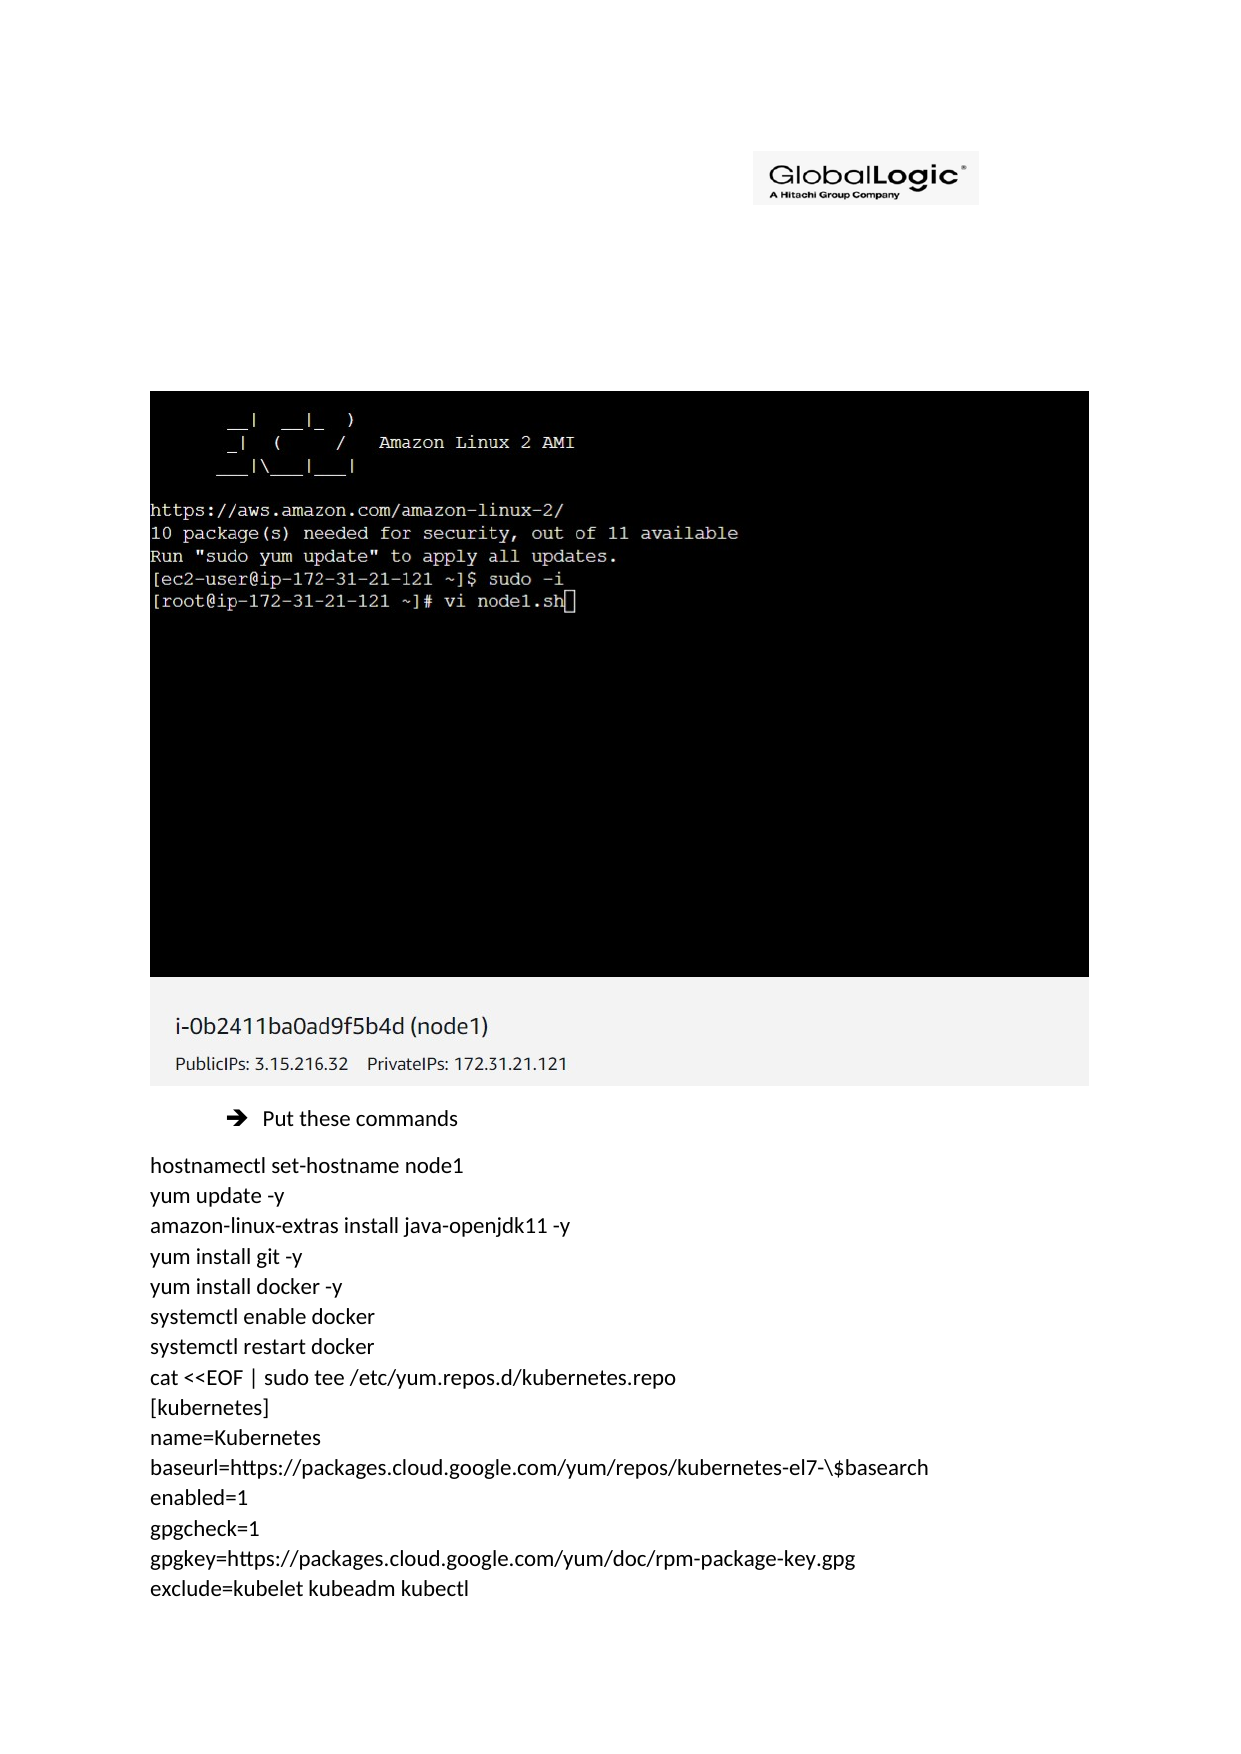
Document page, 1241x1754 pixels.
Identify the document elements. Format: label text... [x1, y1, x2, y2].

picture [150, 391, 1089, 1086]
text baseurl=https://packages.cloud.google.com/yum/repos/kubernetes-el7-\$basearch [150, 1453, 1090, 1481]
text systemctl restart docker [150, 1332, 1090, 1361]
text cat <<EOF | sudo tee /etc/yum.repos.d/kubernetes.repo [150, 1363, 1090, 1391]
text [kubernetes] [150, 1393, 1090, 1421]
text yum update -y [150, 1181, 1090, 1209]
text gpgkey=https://packages.cloud.google.com/yum/doc/rpm-package-key.gpg [150, 1544, 1090, 1572]
text yum install git -y [150, 1242, 1090, 1270]
text exclude=kubelet kubeadm kubectl [150, 1574, 1090, 1602]
text enabled=1 [150, 1483, 1090, 1512]
text yum install docker -y [150, 1272, 1090, 1300]
text gpgcheck=1 [150, 1514, 1090, 1542]
text name=Kubernetes [150, 1423, 1090, 1451]
text systemctl enable docker [150, 1302, 1090, 1330]
list Put these commands [225, 1104, 1090, 1132]
text hostnamectl set-hostname node1 [150, 1151, 1090, 1179]
text amazon-linux-extras install java-openjdk11 -y [150, 1212, 1090, 1240]
picture [751, 150, 980, 206]
